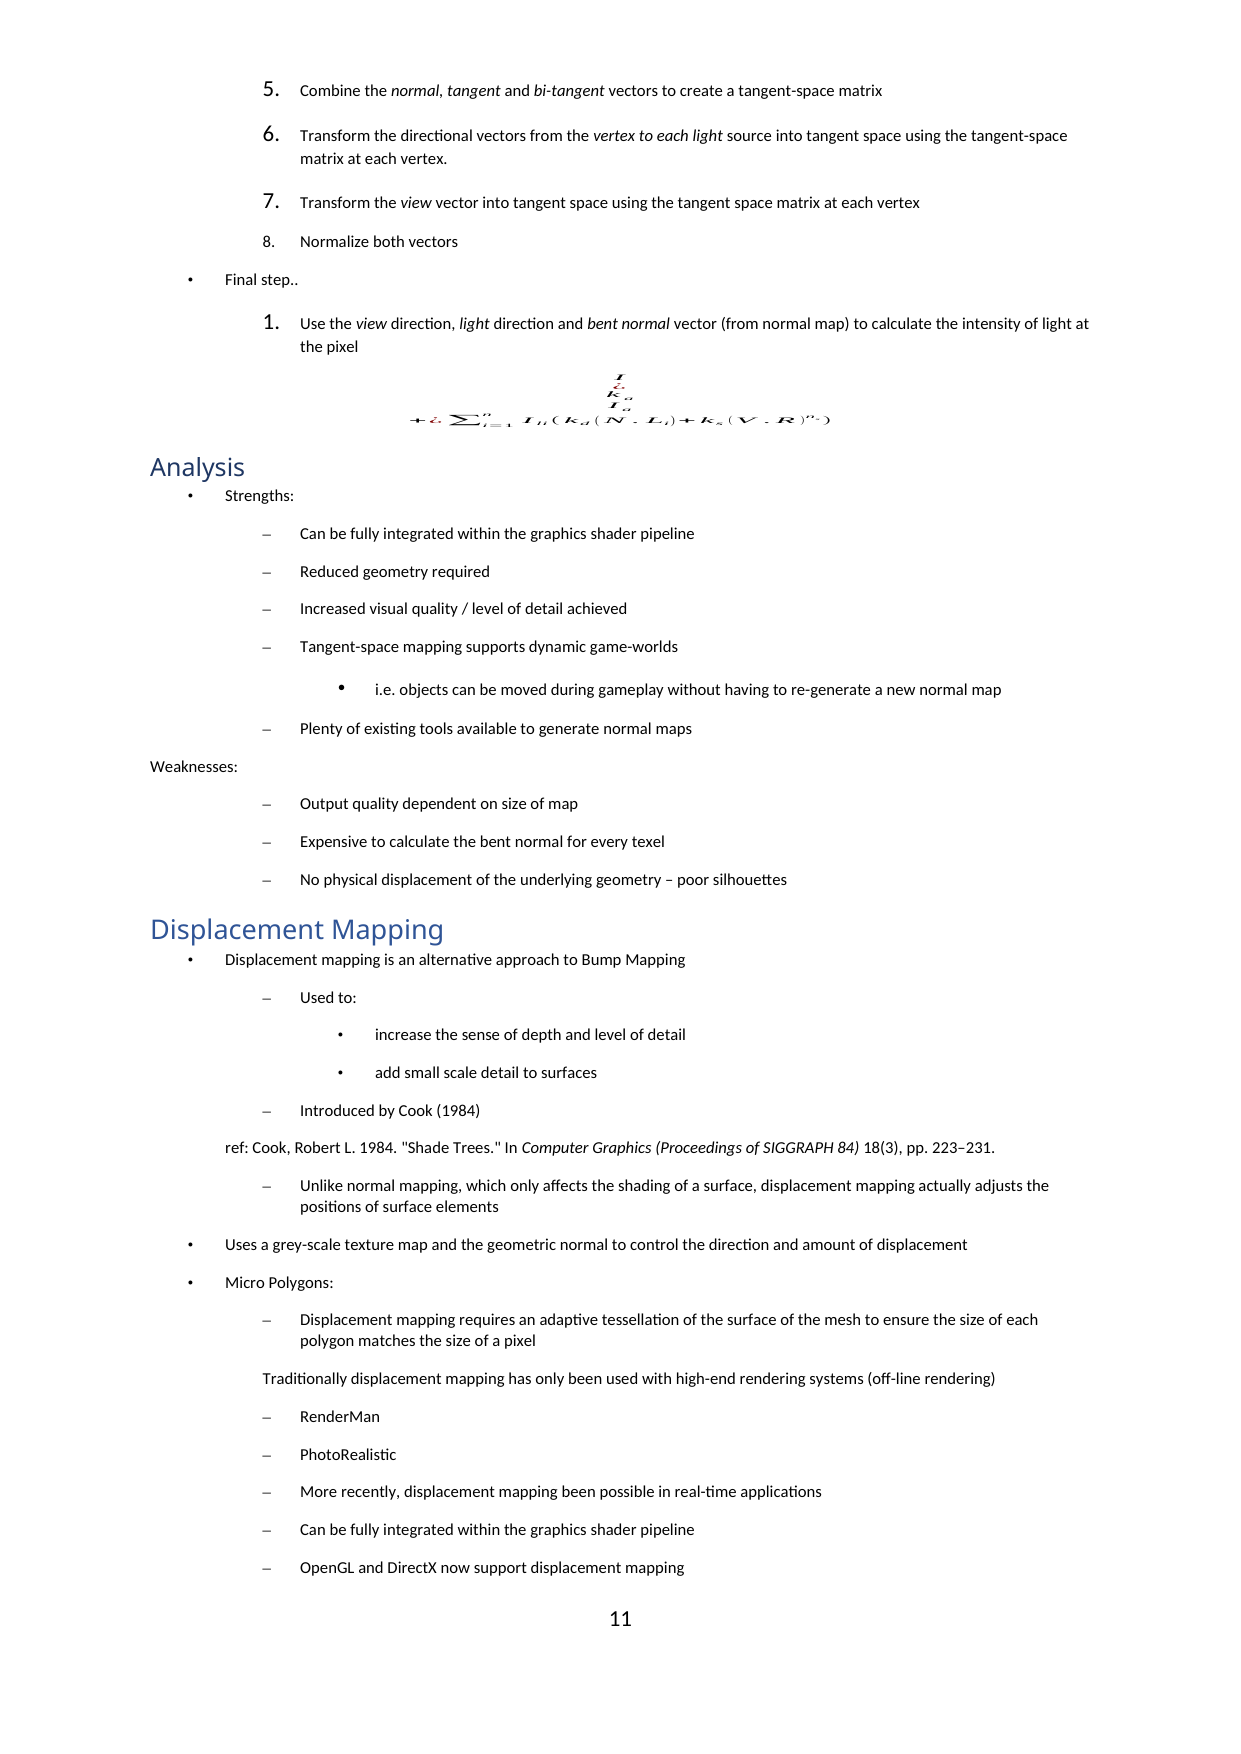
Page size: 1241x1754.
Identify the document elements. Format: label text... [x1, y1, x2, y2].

list increase the sense of depth and level of detail [337, 1024, 1090, 1045]
list add small scale detail to surfaces [337, 1062, 1090, 1083]
list Output quality dependent on size of map [262, 793, 1090, 814]
list Displacement mapping is an alternative approach to Bump Mapping [187, 949, 1090, 969]
list Plenty of existing tools available to generate normal maps [262, 718, 1090, 738]
text ref: Cook, Robert L. 1984. "Shade Trees." In Computer Graphics (Proceedings of SIGGRAPH 84) 18(3), pp. 223–231. [150, 1138, 1090, 1158]
list Introduced by Cook (1984) [262, 1100, 1090, 1120]
list Tangent-space mapping supports dynamic game-worlds [262, 636, 1090, 657]
list Increased visual quality / level of detail achieved [262, 599, 1090, 619]
list Transform the directional vectors from the vertex to each light source into tangent space using the tangent-space matrix at each vertex. [262, 119, 1090, 168]
list RenderMan [262, 1406, 1090, 1426]
list i.e. objects can be moved during gameplay without having to re-generate a new normal map [337, 674, 1090, 700]
list Final step.. [187, 269, 1090, 290]
list Micro Polygons: [187, 1272, 1090, 1292]
text Weaknesses: [150, 756, 1090, 776]
subtitle Analysis [150, 450, 1090, 484]
list Expensive to calculate the bent normal for every texel [262, 831, 1090, 852]
list Unlike normal mapping, which only affects the shading of a surface, displacement mapping actually adjusts the positions of surface elements [262, 1175, 1090, 1217]
list Strengths: [187, 486, 1090, 506]
list Reduced geometry required [262, 561, 1090, 581]
list Uses a grey-scale texture map and the geometric normal to control the direction and amount of displacement [187, 1234, 1090, 1254]
list Displacement mapping requires an adaptive tessellation of the surface of the mesh to ensure the size of each polygon matches the size of a pixel [262, 1309, 1090, 1351]
list Combine the normal, tangent and bi-tangent vectors to create a tangent-space matrix [262, 74, 1090, 102]
list Can be fully integrated within the graphics shader pipeline [262, 523, 1090, 543]
list More recently, displacement mapping been possible in real-time applications [262, 1481, 1090, 1502]
list OpenGL and DirectX now support displacement mapping [262, 1557, 1090, 1577]
text Traditionally displacement mapping has only been used with high-end rendering systems (off-line rendering) [262, 1368, 1090, 1389]
list PhotoRealistic [262, 1444, 1090, 1464]
list Use the view direction, light direction and bent normal vector (from normal map) to calculate the intensity of light at the pixel [262, 307, 1090, 356]
list No physical displacement of the underlying geometry – poor silhouettes [262, 869, 1090, 889]
list Transform the view vector into tangent space using the tangent space matrix at each vertex [262, 186, 1090, 214]
list Used to: [262, 987, 1090, 1007]
subtitle Displacement Mapping [150, 911, 1090, 948]
list Can be fully integrated within the graphics shader pipeline [262, 1519, 1090, 1539]
list Normalize both vectors [262, 232, 1090, 252]
